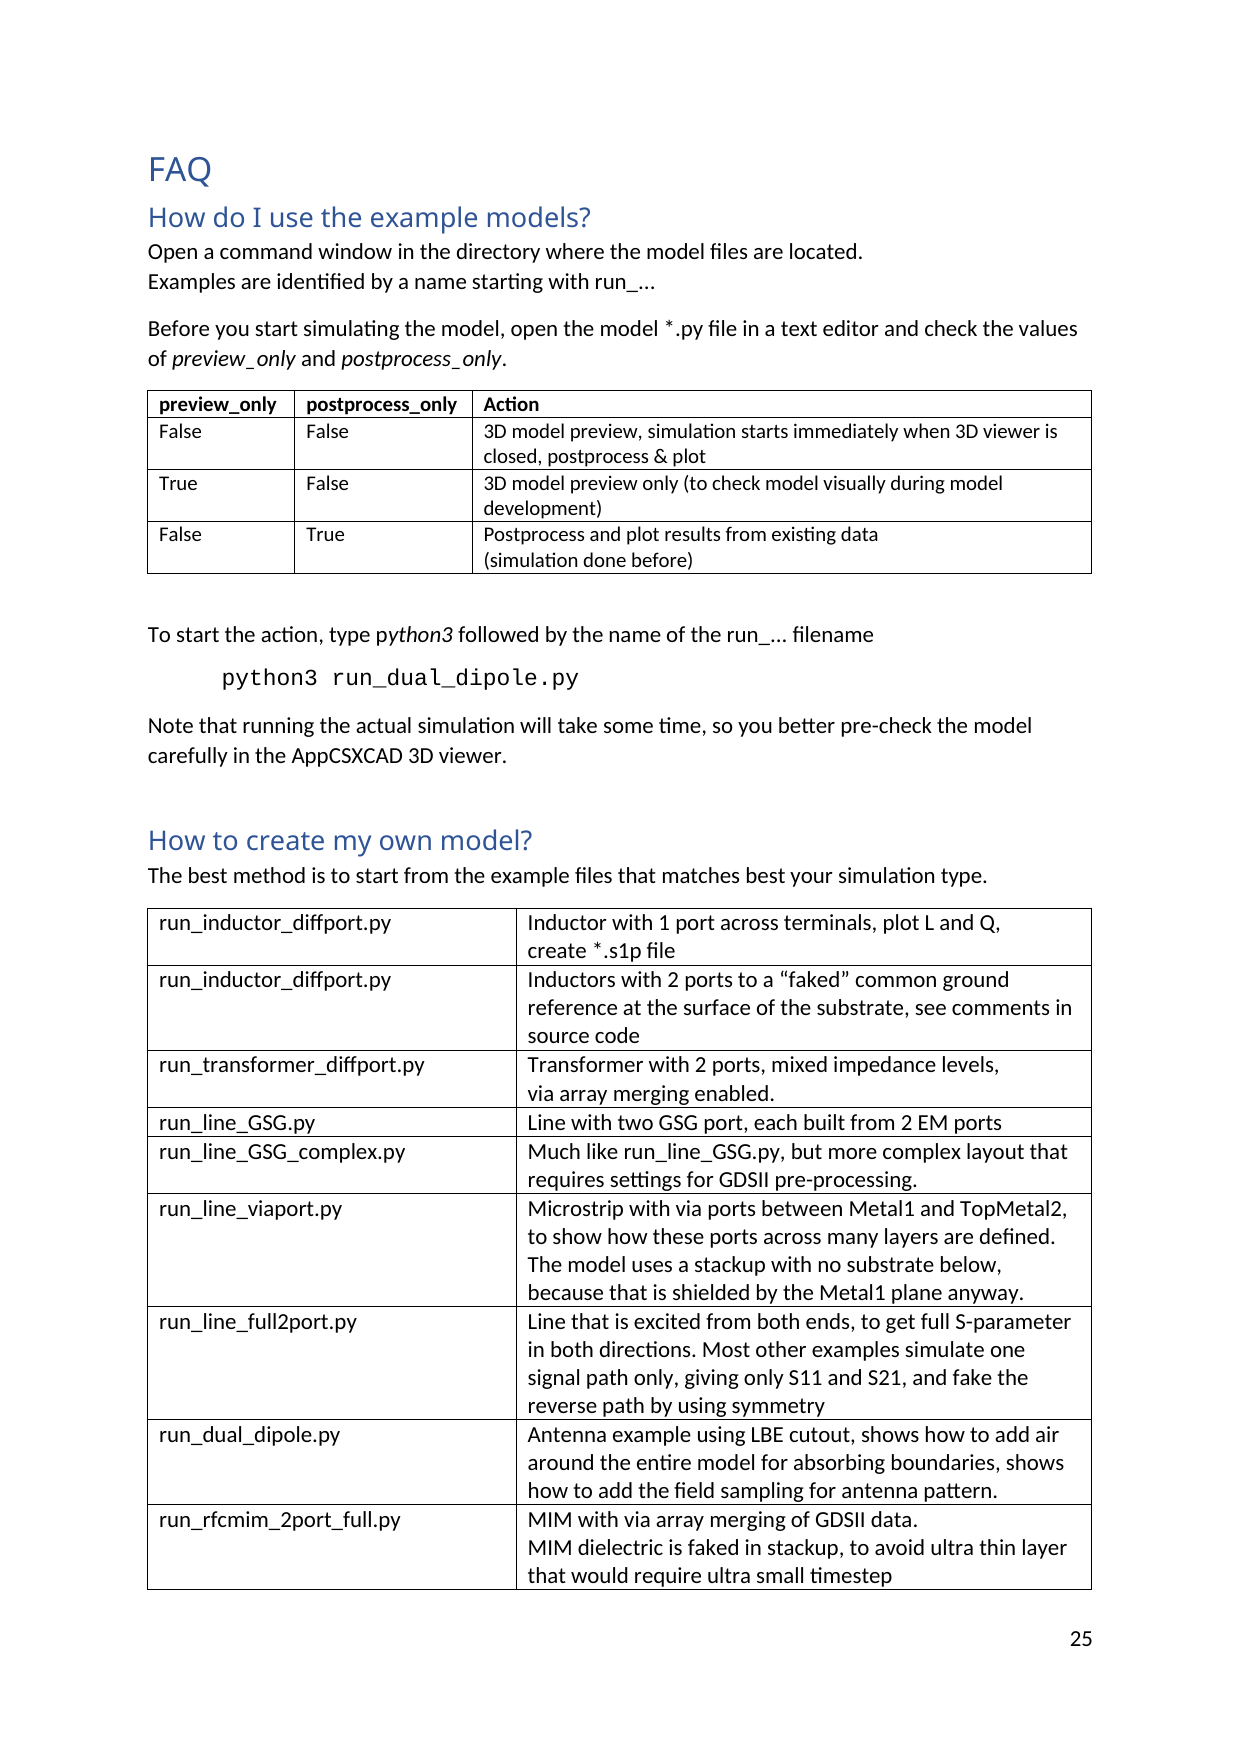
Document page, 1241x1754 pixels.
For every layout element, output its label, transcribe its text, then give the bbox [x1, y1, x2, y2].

table_cell run_rfcmim_2port_full.py [148, 1505, 516, 1589]
table_cell Much like run_line_GSG.py, but more complex layout that requires settings for GDSII pre-processing. [517, 1137, 1091, 1193]
table_cell run_line_viaport.py [148, 1194, 516, 1306]
table_cell run_dual_dipole.py [148, 1420, 516, 1504]
table_header postprocess_only [295, 391, 472, 417]
table_header run_inductor_diffport.py [148, 909, 516, 964]
table_cell Line with two GSG port, each built from 2 EM ports [517, 1108, 1091, 1136]
subtitle How do I use the example models? [148, 198, 1093, 235]
table_cell Postprocess and plot results from existing data (simulation done before) [473, 522, 1091, 572]
table_cell True [148, 470, 294, 521]
table_cell MIM with via array merging of GDSII data. MIM dielectric is faked in stackup, to avoid ultra thin layer that would require ultra small timestep [517, 1505, 1091, 1589]
subtitle How to create my own model? [148, 821, 1093, 858]
table_cell False [295, 470, 472, 521]
text Open a command window in the directory where the model files are located. Examples are identified by a name starting with run_... [148, 237, 1093, 295]
table_cell run_transformer_diffport.py [148, 1051, 516, 1107]
table_cell Line that is excited from both ends, to get full S-parameter in both directions. Most other examples simulate one signal path only, giving only S11 and S21, and fake the reverse path by using symmetry [517, 1307, 1091, 1419]
text Before you start simulating the model, open the model *.py file in a text editor and check the values of preview_only and postprocess_only. [148, 314, 1093, 372]
table_cell run_line_GSG_complex.py [148, 1137, 516, 1193]
table_cell False [148, 522, 294, 572]
table_header Action [473, 391, 1091, 417]
text To start the action, type python3 followed by the name of the run_... filename [148, 620, 1093, 648]
table_cell False [148, 418, 294, 469]
table_header Inductor with 1 port across terminals, plot L and Q, create *.s1p file [517, 909, 1091, 964]
table_cell True [295, 522, 472, 572]
table_cell 3D model preview only (to check model visually during model development) [473, 470, 1091, 521]
text python3 run_dual_dipole.py [148, 667, 1093, 692]
table_cell run_line_GSG.py [148, 1108, 516, 1136]
text Note that running the actual simulation will take some time, so you better pre-check the model carefully in the AppCSXCAD 3D viewer. [148, 711, 1093, 799]
table_cell Antenna example using LBE cutout, shows how to add air around the entire model for absorbing boundaries, shows how to add the field sampling for antenna pattern. [517, 1420, 1091, 1504]
table_cell run_inductor_diffport.py [148, 966, 516, 1049]
table_cell Microstrip with via ports between Metal1 and TopMetal2, to show how these ports across many layers are defined. The model uses a stackup with no substrate below, because that is shielded by the Metal1 plane anyway. [517, 1194, 1091, 1306]
table_cell run_line_full2port.py [148, 1307, 516, 1419]
table_header preview_only [148, 391, 294, 417]
table_cell False [295, 418, 472, 469]
table_cell Transformer with 2 ports, mixed impedance levels, via array merging enabled. [517, 1051, 1091, 1107]
subtitle FAQ [148, 145, 1093, 191]
text The best method is to start from the example files that matches best your simulation type. [148, 861, 1093, 889]
table_cell Inductors with 2 ports to a “faked” common ground reference at the surface of the substrate, see comments in source code [517, 966, 1091, 1049]
table_cell 3D model preview, simulation starts immediately when 3D viewer is closed, postprocess & plot [473, 418, 1091, 469]
